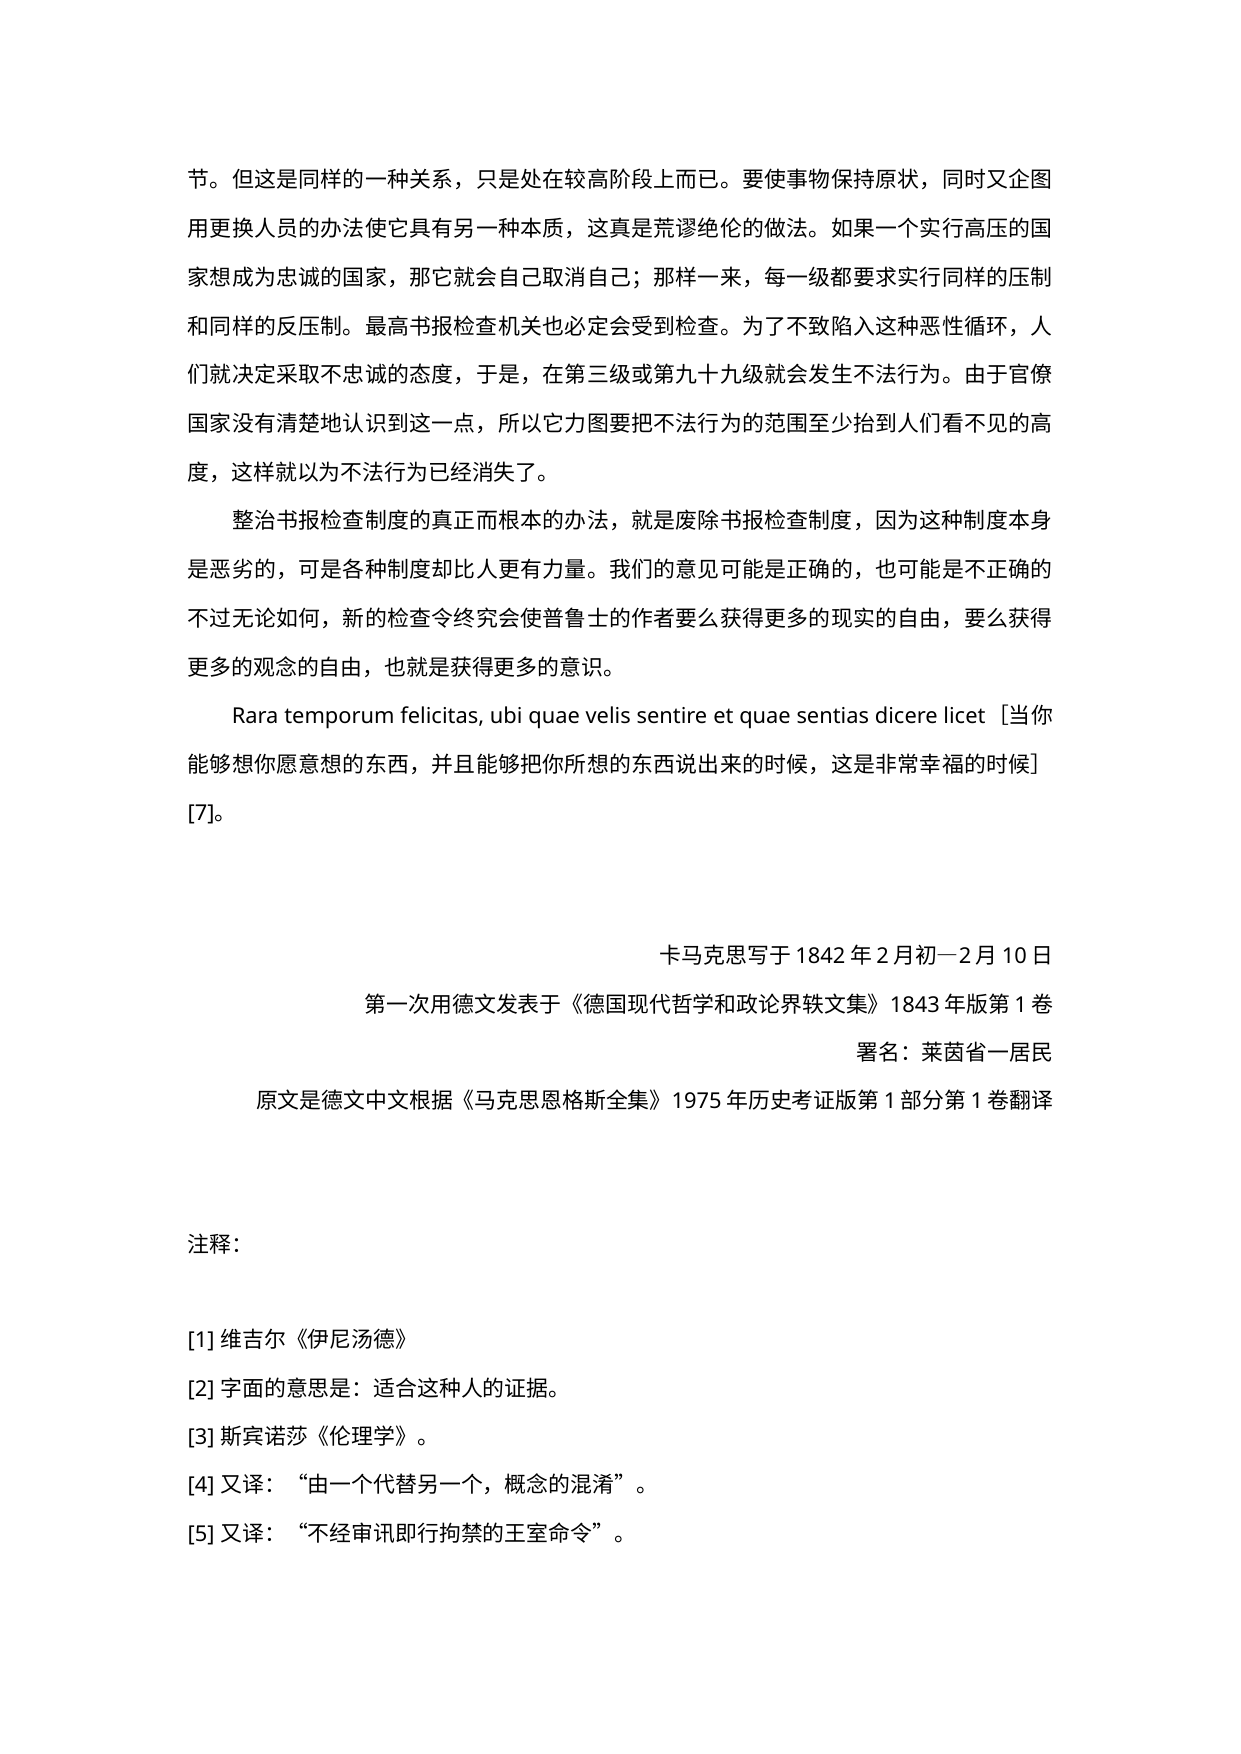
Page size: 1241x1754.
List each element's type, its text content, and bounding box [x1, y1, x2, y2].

text [4] 又译：“由一个代替另一个，概念的混淆”。 [187, 1467, 1053, 1499]
text 署名：莱茵省一居民 [187, 1035, 1053, 1067]
text [3] 斯宾诺莎《伦理学》。 [187, 1418, 1053, 1451]
text [5] 又译：“不经审讯即行拘禁的王室命令”。 [187, 1515, 1053, 1548]
text 节。但这是同样的一种关系，只是处在较高阶段上而已。要使事物保持原状，同时又企图用更换人员的办法使它具有另一种本质，这真是荒谬绝伦的做法。如果一个实行高压的国家想成为忠诚的国家，那它就会自己取消自己；那样一来，每一级都要求实行同样的压制和同样的反压制。最高书报检查机关也必定会受到检查。为了不致陷入这种恶性循环，人们就决定采取不忠诚的态度，于是，在第三级或第九十九级就会发生不法行为。由于官僚国家没有清楚地认识到这一点，所以它力图要把不法行为的范围至少抬到人们看不见的高度，这样就以为不法行为已经消失了。 [187, 162, 1053, 487]
text [1] 维吉尔《伊尼汤德》 [187, 1322, 1053, 1354]
text 第一次用德文发表于《德国现代哲学和政论界轶文集》1843年版第1卷 [187, 986, 1053, 1019]
text 卡马克思写于1842年2月初—2月10日 [187, 938, 1053, 971]
text [2] 字面的意思是：适合这种人的证据。 [187, 1370, 1053, 1403]
text Rara temporum felicitas, ubi quae velis sentire et quae sentias dicere licet［当你能够想你愿意想的东西，并且能够把你所想的东西说出来的时候，这是非常幸福的时候］[7]。 [187, 697, 1053, 827]
text 整治书报检查制度的真正而根本的办法，就是废除书报检查制度，因为这种制度本身是恶劣的，可是各种制度却比人更有力量。我们的意见可能是正确的，也可能是不正确的，不过无论如何，新的检查令终究会使普鲁士的作者要么获得更多的现实的自由，要么获得更多的观念的自由，也就是获得更多的意识。 [187, 503, 1053, 682]
text 原文是德文中文根据《马克思恩格斯全集》1975年历史考证版第1部分第1卷翻译 [187, 1083, 1053, 1116]
text 注释： [187, 1226, 1053, 1259]
